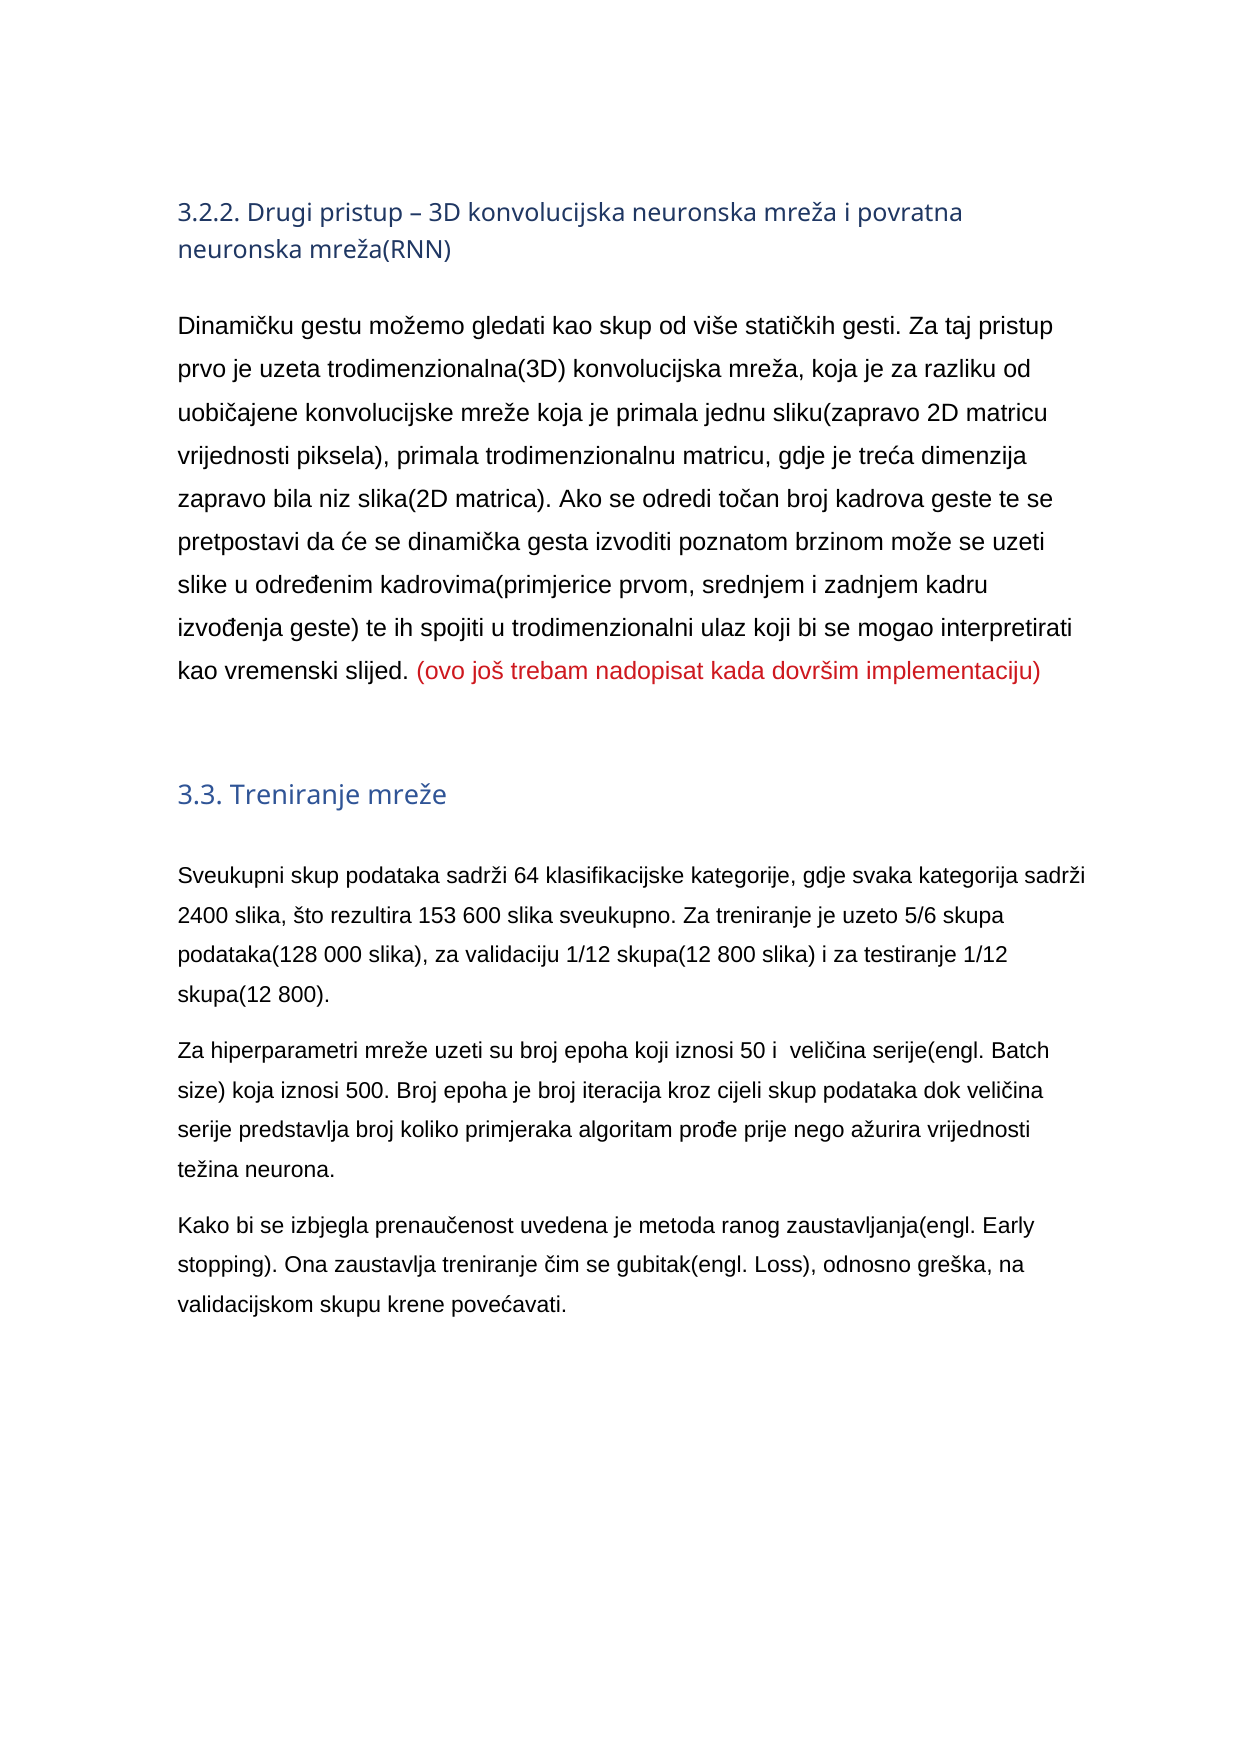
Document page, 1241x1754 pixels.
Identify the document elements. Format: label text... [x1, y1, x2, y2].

text Za hiperparametri mreže uzeti su broj epoha koji iznosi 50 i veličina serije(engl. Batch size) koja iznosi 500. Broj epoha je broj iteracija kroz cijeli skup podataka dok veličina serije predstavlja broj koliko primjeraka algoritam prođe prije nego ažurira vrijednosti težina neurona. [177, 1037, 1092, 1182]
text Sveukupni skup podataka sadrži 64 klasifikacijske kategorije, gdje svaka kategorija sadrži 2400 slika, što rezultira 153 600 slika sveukupno. Za treniranje je uzeto 5/6 skupa podataka(128 000 slika), za validaciju 1/12 skupa(12 800 slika) i za testiranje 1/12 skupa(12 800). [177, 862, 1092, 1007]
text Dinamičku gestu možemo gledati kao skup od više statičkih gesti. Za taj pristup prvo je uzeta trodimenzionalna(3D) konvolucijska mreža, koja je za razliku od uobičajene konvolucijske mreže koja je primala jednu sliku(zapravo 2D matricu vrijednosti piksela), primala trodimenzionalnu matricu, gdje je treća dimenzija zapravo bila niz slika(2D matrica). Ako se odredi točan broj kadrova geste te se pretpostavi da će se dinamička gesta izvoditi poznatom brzinom može se uzeti slike u određenim kadrovima(primjerice prvom, srednjem i zadnjem kadru izvođenja geste) te ih spojiti u trodimenzionalni ulaz koji bi se mogao interpretirati kao vremenski slijed. (ovo još trebam nadopisat kada dovršim implementaciju) [177, 311, 1092, 685]
subtitle 3.3. Treniranje mreže [177, 776, 1092, 813]
subtitle 3.2.2. Drugi pristup – 3D konvolucijska neuronska mreža i povratna neuronska mreža(RNN) [177, 194, 1092, 265]
text Kako bi se izbjegla prenaučenost uvedena je metoda ranog zaustavljanja(engl. Early stopping). Ona zaustavlja treniranje čim se gubitak(engl. Loss), odnosno greška, na validacijskom skupu krene povećavati. [177, 1212, 1092, 1317]
